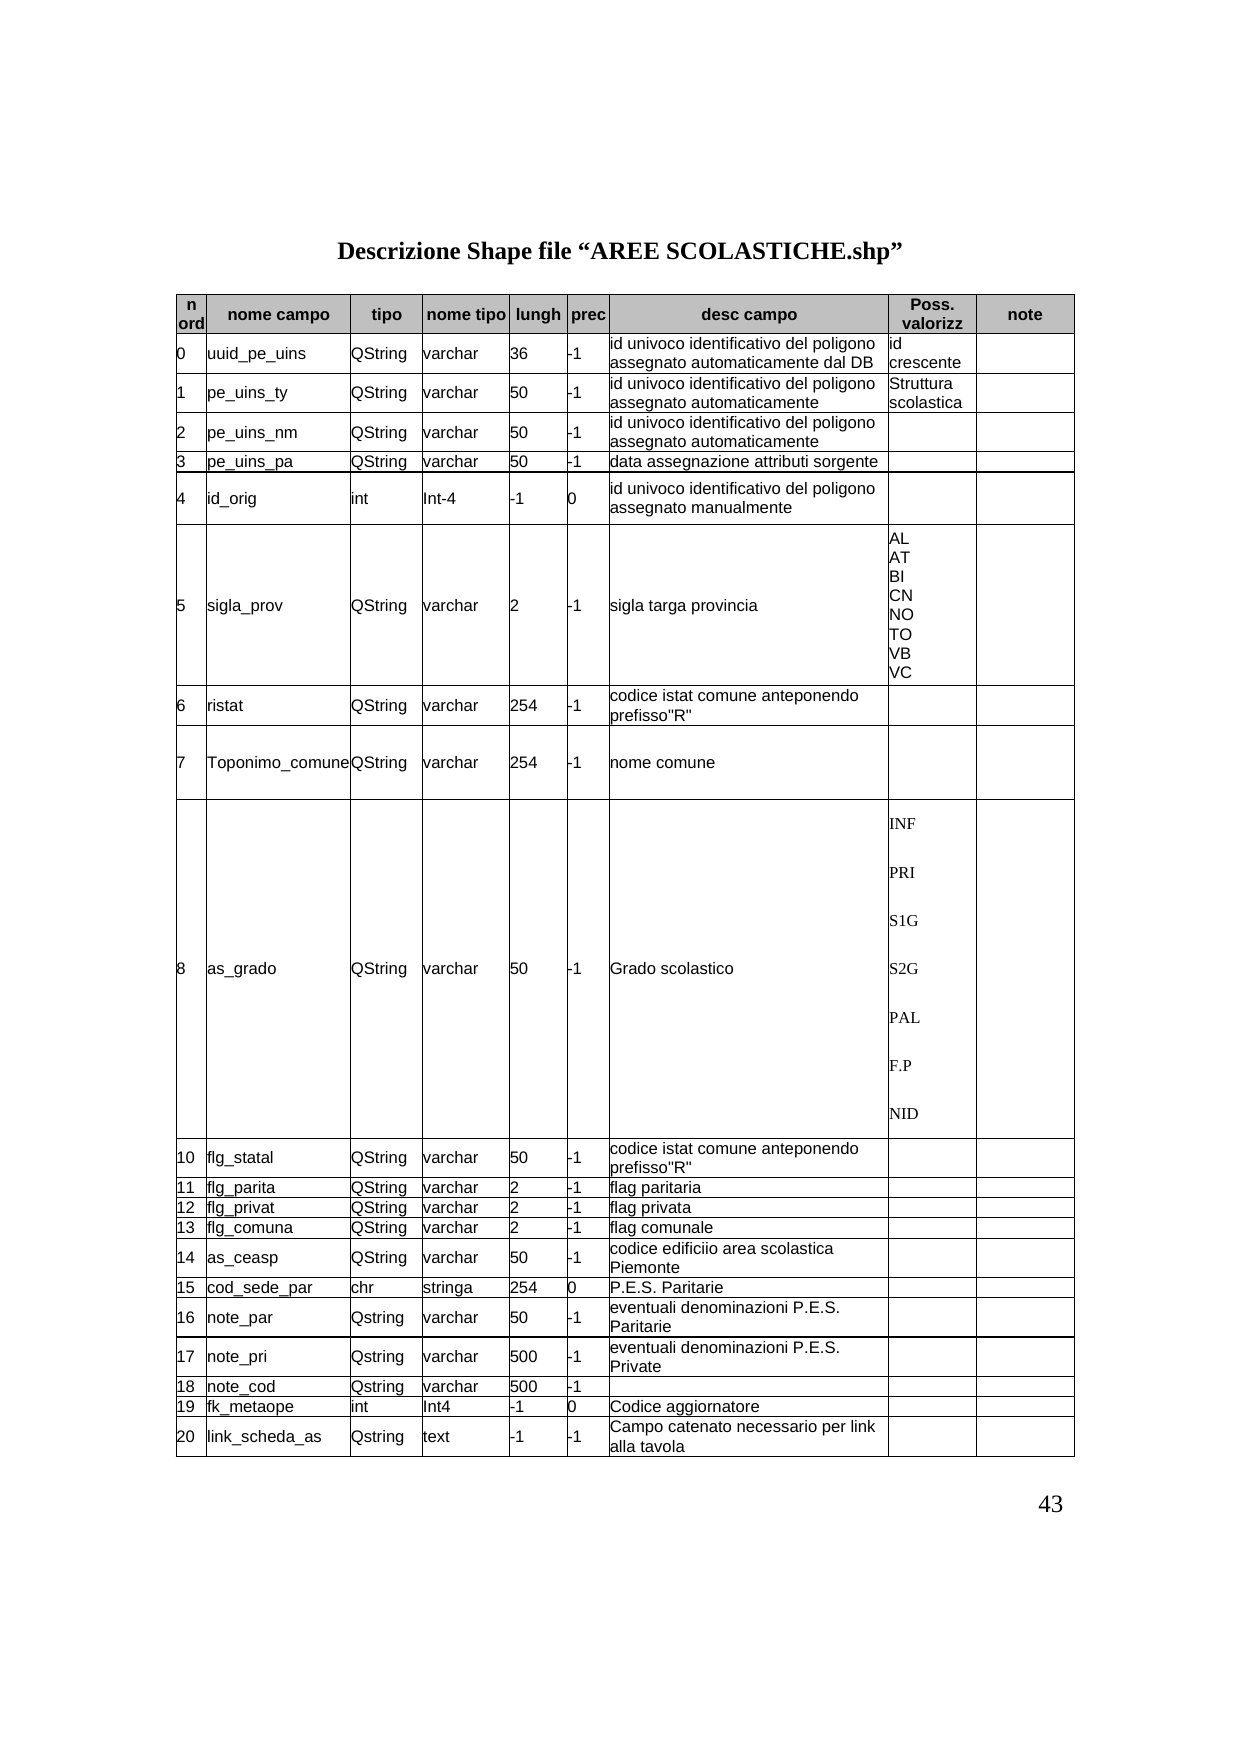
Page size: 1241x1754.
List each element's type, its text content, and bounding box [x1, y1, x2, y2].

table_header lungh [510, 295, 567, 333]
table_cell 6 [177, 686, 206, 724]
table_cell int [351, 1397, 422, 1416]
table_cell varchar [423, 374, 509, 412]
table_cell Qstring [351, 1377, 422, 1396]
table_cell varchar [423, 800, 509, 1137]
table_cell -1 [568, 726, 609, 799]
table_cell 50 [510, 1139, 567, 1177]
table_cell 254 [510, 1278, 567, 1297]
table_cell 50 [510, 413, 567, 451]
table_cell codice istat comune anteponendo prefisso"R" [610, 1139, 888, 1177]
table_header note [977, 295, 1074, 333]
table_cell varchar [423, 686, 509, 724]
table_cell [977, 1178, 1074, 1197]
table_cell 4 [177, 473, 206, 524]
table_cell [889, 1198, 976, 1217]
table_cell varchar [423, 452, 509, 471]
table_cell varchar [423, 334, 509, 372]
table_cell 500 [510, 1377, 567, 1396]
table_cell Codice aggiornatore [610, 1397, 888, 1416]
table_cell QString [351, 413, 422, 451]
table_cell 254 [510, 686, 567, 724]
table_cell -1 [510, 1417, 567, 1456]
table_cell flag comunale [610, 1218, 888, 1237]
table_cell Int4 [423, 1397, 509, 1416]
table_cell [977, 1338, 1074, 1376]
table_cell flg_comuna [207, 1218, 350, 1237]
table_cell chr [351, 1278, 422, 1297]
table_cell [977, 525, 1074, 685]
table_cell varchar [423, 1239, 509, 1277]
table_cell [889, 1139, 976, 1177]
table_header prec [568, 295, 609, 333]
table_cell -1 [568, 1218, 609, 1237]
table_cell -1 [568, 686, 609, 724]
table_cell 7 [177, 726, 206, 799]
table_cell 2 [510, 525, 567, 685]
table_cell 2 [177, 413, 206, 451]
table_cell -1 [568, 334, 609, 372]
table_cell id univoco identificativo del poligono assegnato automaticamente [610, 374, 888, 412]
table_cell QString [351, 1239, 422, 1277]
table_cell AL AT BI CN NO TO VB VC [889, 525, 976, 685]
table_cell eventuali denominazioni P.E.S. Paritarie [610, 1298, 888, 1336]
table_cell data assegnazione attributi sorgente [610, 452, 888, 471]
table_cell [977, 1417, 1074, 1456]
table_cell 2 [510, 1198, 567, 1217]
table_cell 18 [177, 1377, 206, 1396]
table_cell QString [351, 1178, 422, 1197]
table_cell [889, 1298, 976, 1336]
table_cell varchar [423, 525, 509, 685]
table_cell [889, 1239, 976, 1277]
table_header tipo [351, 295, 422, 333]
table_cell Qstring [351, 1338, 422, 1376]
table_cell [977, 1377, 1074, 1396]
table_cell pe_uins_pa [207, 452, 350, 471]
table_cell sigla_prov [207, 525, 350, 685]
table_cell flg_parita [207, 1178, 350, 1197]
table_cell as_grado [207, 800, 350, 1137]
table_header nome campo [207, 295, 350, 333]
table_cell codice istat comune anteponendo prefisso"R" [610, 686, 888, 724]
table_cell Grado scolastico [610, 800, 888, 1137]
table_cell -1 [568, 525, 609, 685]
table_cell -1 [568, 413, 609, 451]
table_cell -1 [568, 1417, 609, 1456]
table_cell id univoco identificativo del poligono assegnato manualmente [610, 473, 888, 524]
table_cell 50 [510, 1239, 567, 1277]
table_cell [889, 1417, 976, 1456]
table_cell varchar [423, 413, 509, 451]
table_cell INF PRI S1G S2G PAL F.P NID [889, 800, 976, 1137]
table_cell QString [351, 1218, 422, 1237]
table_cell varchar [423, 1198, 509, 1217]
table_cell id crescente [889, 334, 976, 372]
table_cell [977, 800, 1074, 1137]
table_cell varchar [423, 1338, 509, 1376]
table_cell [977, 1239, 1074, 1277]
table_cell link_scheda_as [207, 1417, 350, 1456]
table_cell as_ceasp [207, 1239, 350, 1277]
table_cell -1 [568, 1178, 609, 1197]
table_cell 8 [177, 800, 206, 1137]
table_cell 17 [177, 1338, 206, 1376]
table_cell 10 [177, 1139, 206, 1177]
table_cell [889, 1377, 976, 1396]
table_cell [977, 1198, 1074, 1217]
table_cell Struttura scolastica [889, 374, 976, 412]
table_cell [977, 452, 1074, 471]
table_cell id univoco identificativo del poligono assegnato automaticamente dal DB [610, 334, 888, 372]
table_cell [977, 1278, 1074, 1297]
table_header desc campo [610, 295, 888, 333]
table_cell [977, 726, 1074, 799]
table_cell QString [351, 1139, 422, 1177]
table_cell 14 [177, 1239, 206, 1277]
table_cell -1 [510, 473, 567, 524]
table_cell note_pri [207, 1338, 350, 1376]
table_cell [889, 473, 976, 524]
table_cell stringa [423, 1278, 509, 1297]
table_cell 12 [177, 1198, 206, 1217]
table_cell [977, 1218, 1074, 1237]
table_cell -1 [568, 1198, 609, 1217]
table_cell QString [351, 726, 422, 799]
table_cell varchar [423, 1377, 509, 1396]
table_cell [977, 334, 1074, 372]
table_cell [977, 374, 1074, 412]
table_cell varchar [423, 1298, 509, 1336]
table_cell QString [351, 374, 422, 412]
table_cell pe_uins_nm [207, 413, 350, 451]
table_cell varchar [423, 1218, 509, 1237]
table_cell [977, 1139, 1074, 1177]
table_cell 50 [510, 800, 567, 1137]
table_cell -1 [568, 1377, 609, 1396]
table_cell QString [351, 686, 422, 724]
table_cell 0 [177, 334, 206, 372]
table_cell 19 [177, 1397, 206, 1416]
table_cell Qstring [351, 1417, 422, 1456]
table_cell ristat [207, 686, 350, 724]
table_cell [889, 1178, 976, 1197]
table_cell [977, 686, 1074, 724]
table_cell note_cod [207, 1377, 350, 1396]
table_cell -1 [568, 800, 609, 1137]
table_cell varchar [423, 726, 509, 799]
table_cell id univoco identificativo del poligono assegnato automaticamente [610, 413, 888, 451]
table_cell eventuali denominazioni P.E.S. Private [610, 1338, 888, 1376]
table_cell 11 [177, 1178, 206, 1197]
table_cell -1 [568, 1298, 609, 1336]
table_cell [889, 452, 976, 471]
table_cell [977, 413, 1074, 451]
table_cell 0 [568, 1278, 609, 1297]
table_cell 2 [510, 1178, 567, 1197]
table_cell codice edificiio area scolastica Piemonte [610, 1239, 888, 1277]
table_cell flg_statal [207, 1139, 350, 1177]
table_cell [889, 686, 976, 724]
table_cell [977, 1298, 1074, 1336]
table_cell 50 [510, 452, 567, 471]
table_cell flag privata [610, 1198, 888, 1217]
table_cell pe_uins_ty [207, 374, 350, 412]
text Descrizione Shape file “AREE SCOLASTICHE.shp” [177, 236, 1063, 265]
table_cell 15 [177, 1278, 206, 1297]
table_cell -1 [568, 1338, 609, 1376]
table_cell -1 [568, 452, 609, 471]
table_cell int [351, 473, 422, 524]
table_cell cod_sede_par [207, 1278, 350, 1297]
table_cell text [423, 1417, 509, 1456]
table_cell 36 [510, 334, 567, 372]
table_cell flag paritaria [610, 1178, 888, 1197]
table_cell QString [351, 452, 422, 471]
table_cell flg_privat [207, 1198, 350, 1217]
table_cell 50 [510, 374, 567, 412]
table_header Poss. valorizz [889, 295, 976, 333]
table_cell [977, 1397, 1074, 1416]
table_cell 254 [510, 726, 567, 799]
table_cell 2 [510, 1218, 567, 1237]
table_cell [889, 1397, 976, 1416]
table_cell 0 [568, 473, 609, 524]
table_cell QString [351, 800, 422, 1137]
table_cell Qstring [351, 1298, 422, 1336]
table_cell -1 [568, 1239, 609, 1277]
table_cell varchar [423, 1139, 509, 1177]
table_cell [889, 1278, 976, 1297]
table_cell QString [351, 525, 422, 685]
table_cell 0 [568, 1397, 609, 1416]
table_cell [889, 413, 976, 451]
table_cell Campo catenato necessario per link alla tavola [610, 1417, 888, 1456]
table_cell [889, 726, 976, 799]
table_cell -1 [568, 374, 609, 412]
table_cell fk_metaope [207, 1397, 350, 1416]
table_cell varchar [423, 1178, 509, 1197]
table_cell QString [351, 1198, 422, 1217]
table_cell sigla targa provincia [610, 525, 888, 685]
table_cell P.E.S. Paritarie [610, 1278, 888, 1297]
table_cell -1 [568, 1139, 609, 1177]
table_cell Int-4 [423, 473, 509, 524]
table_cell note_par [207, 1298, 350, 1336]
table_header nome tipo [423, 295, 509, 333]
table_cell 13 [177, 1218, 206, 1237]
table_cell id_orig [207, 473, 350, 524]
table_cell 1 [177, 374, 206, 412]
table_cell 16 [177, 1298, 206, 1336]
table_cell [889, 1338, 976, 1376]
table_cell [889, 1218, 976, 1237]
table_cell 20 [177, 1417, 206, 1456]
table_cell [610, 1377, 888, 1396]
table_cell -1 [510, 1397, 567, 1416]
table_cell Toponimo_comune [207, 726, 350, 799]
table_cell 3 [177, 452, 206, 471]
table_cell QString [351, 334, 422, 372]
table_cell uuid_pe_uins [207, 334, 350, 372]
table_cell nome comune [610, 726, 888, 799]
table_header n ord [177, 295, 206, 333]
table_cell 50 [510, 1298, 567, 1336]
table_cell 5 [177, 525, 206, 685]
table_cell 500 [510, 1338, 567, 1376]
table_cell [977, 473, 1074, 524]
